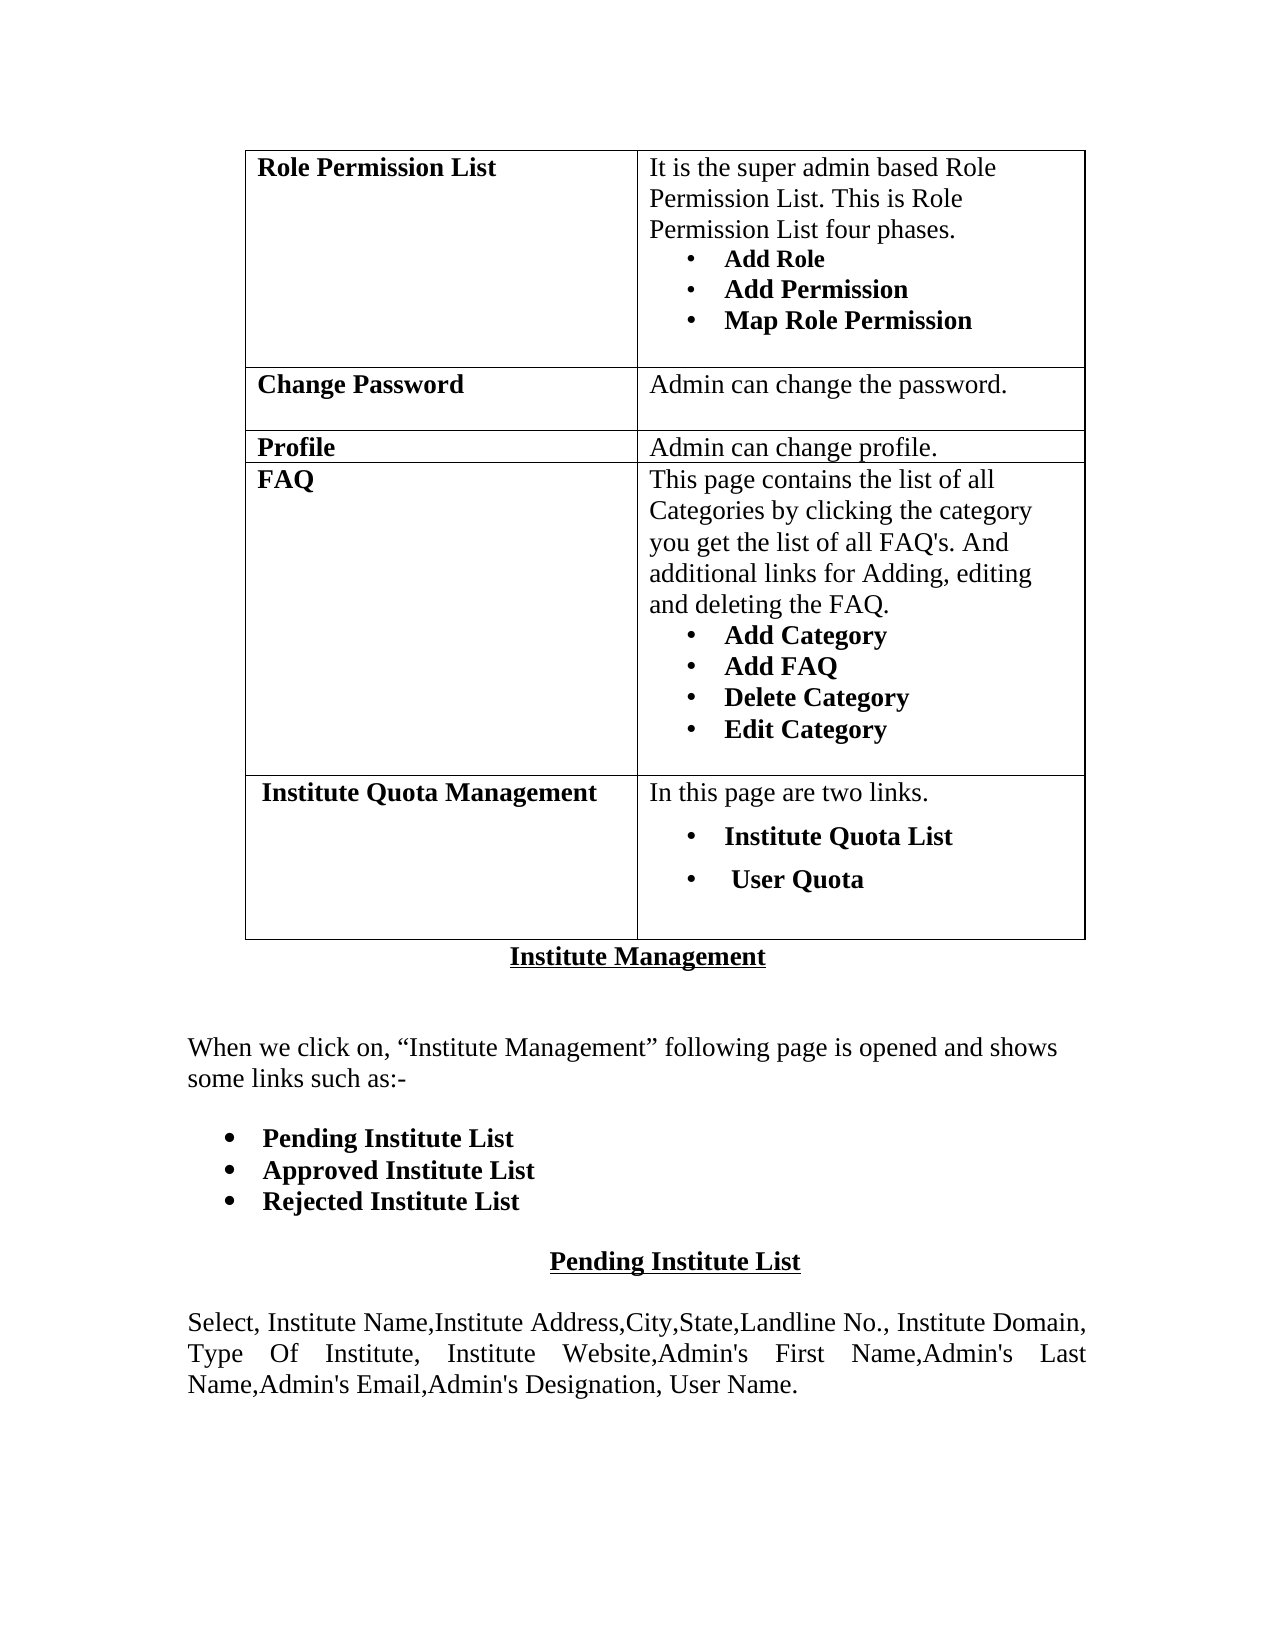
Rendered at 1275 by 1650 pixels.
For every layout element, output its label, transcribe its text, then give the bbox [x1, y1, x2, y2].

table_cell Role Permission List [246, 151, 637, 367]
list Approved Institute List [225, 1154, 1087, 1185]
table_cell Admin can change profile. [638, 431, 1084, 462]
table_cell Change Password [246, 368, 637, 430]
text Institute Management [187, 939, 1087, 971]
text Pending Institute List [262, 1245, 1087, 1277]
text When we click on, “Institute Management” following page is opened and shows some links such as:- [187, 1031, 1087, 1093]
table_cell This page contains the list of all Categories by clicking the category you get the list of all FAQ's. And additional links for Adding, editing and deleting the FAQ. Add Category Add FAQ Delete Category Edit Category [638, 463, 1084, 775]
text Select, Institute Name,Institute Address,City,State,Landline No., Institute Domain, Type Of Institute, Institute Website,Admin's First Name,Admin's Last Name,Admin's Email,Admin's Designation, User Name. [187, 1306, 1087, 1399]
table_cell It is the super admin based Role Permission List. This is Role Permission List four phases. Add Role Add Permission Map Role Permission [638, 151, 1084, 367]
table_cell FAQ [246, 463, 637, 775]
table_cell Profile [246, 431, 637, 462]
table_cell Admin can change the password. [638, 368, 1084, 430]
table_cell Institute Quota Management [246, 776, 637, 938]
list Pending Institute List [225, 1122, 1087, 1154]
list Rejected Institute List [225, 1185, 1087, 1216]
table_cell In this page are two links. Institute Quota List User Quota [638, 776, 1084, 938]
